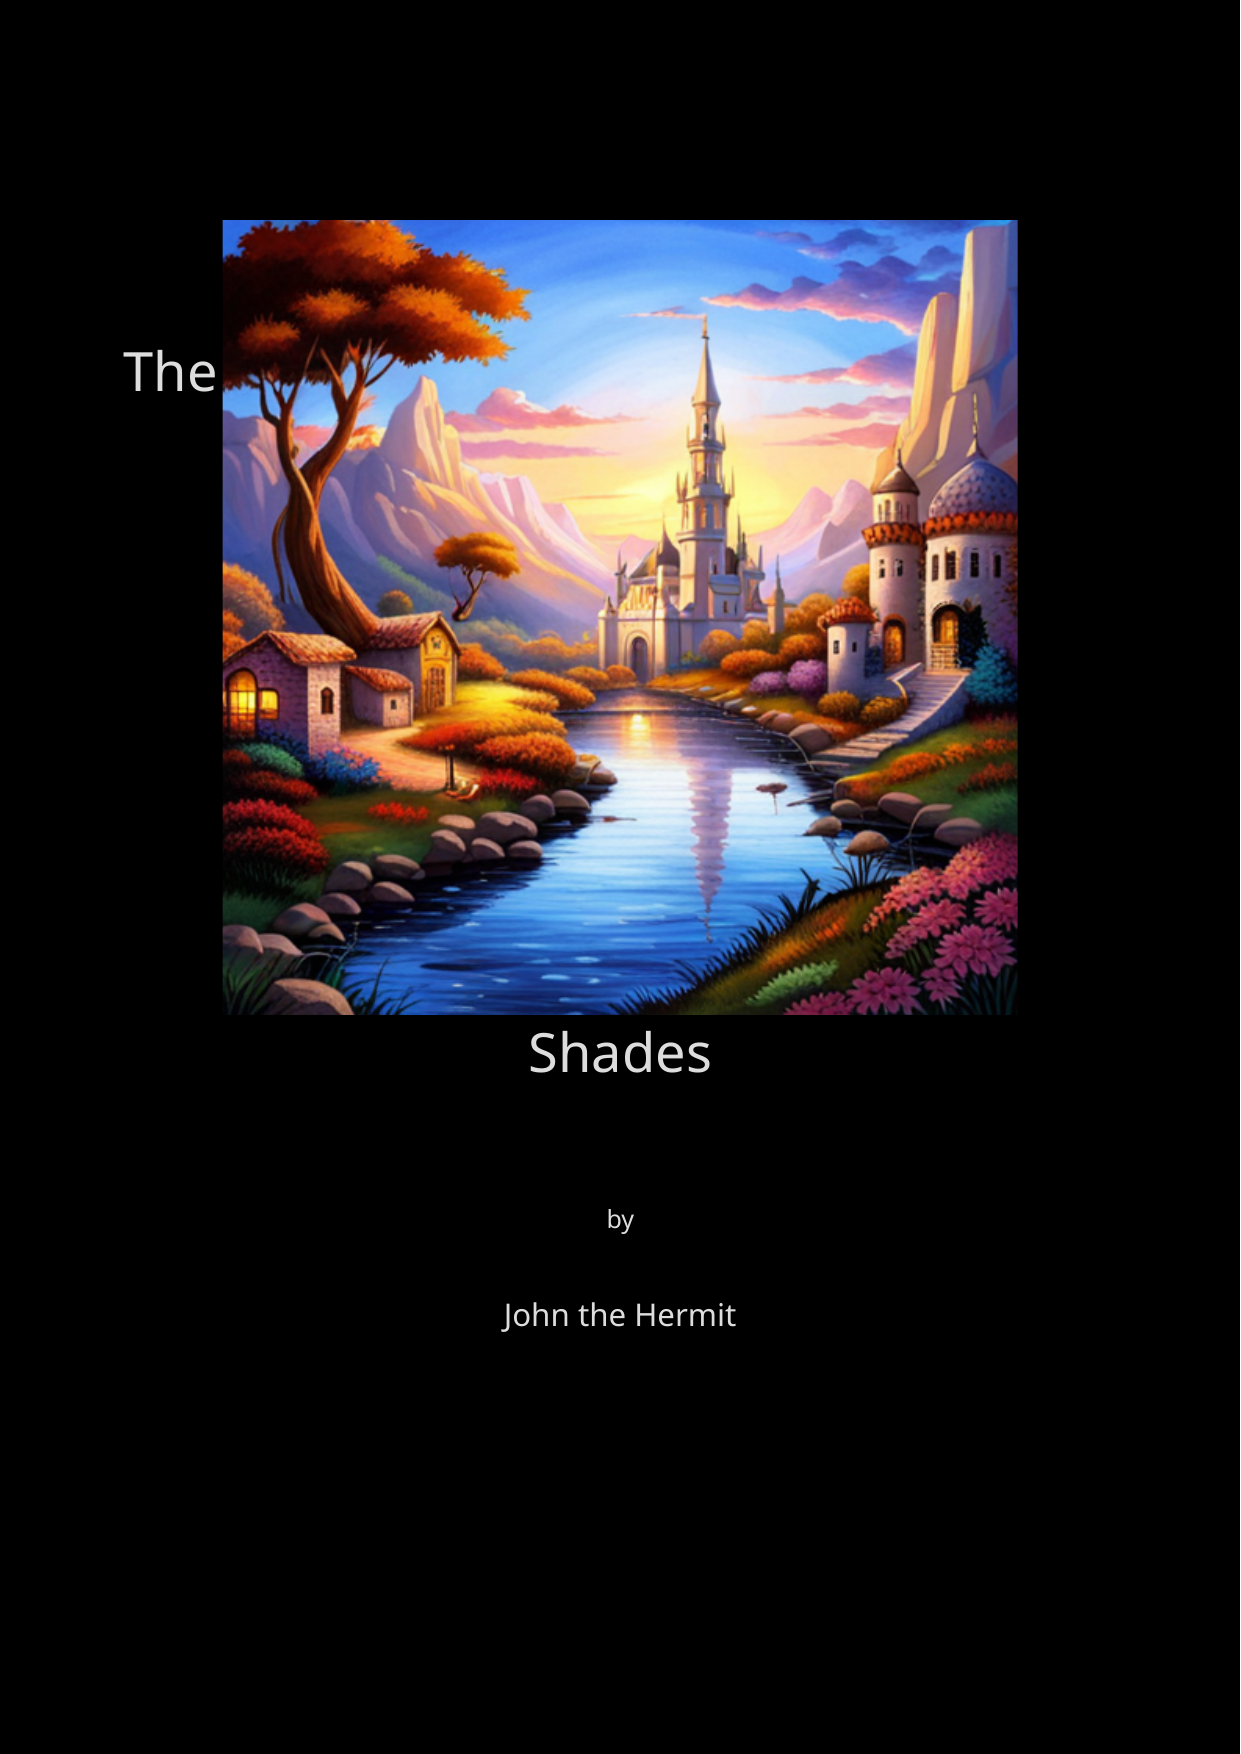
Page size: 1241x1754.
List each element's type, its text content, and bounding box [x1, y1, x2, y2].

text The [118, 334, 222, 408]
text Shades [118, 408, 1122, 1088]
text [1018, 334, 1122, 408]
picture [222, 220, 1018, 1015]
text by [118, 1202, 1122, 1236]
text John the Hermit [118, 1293, 1122, 1335]
